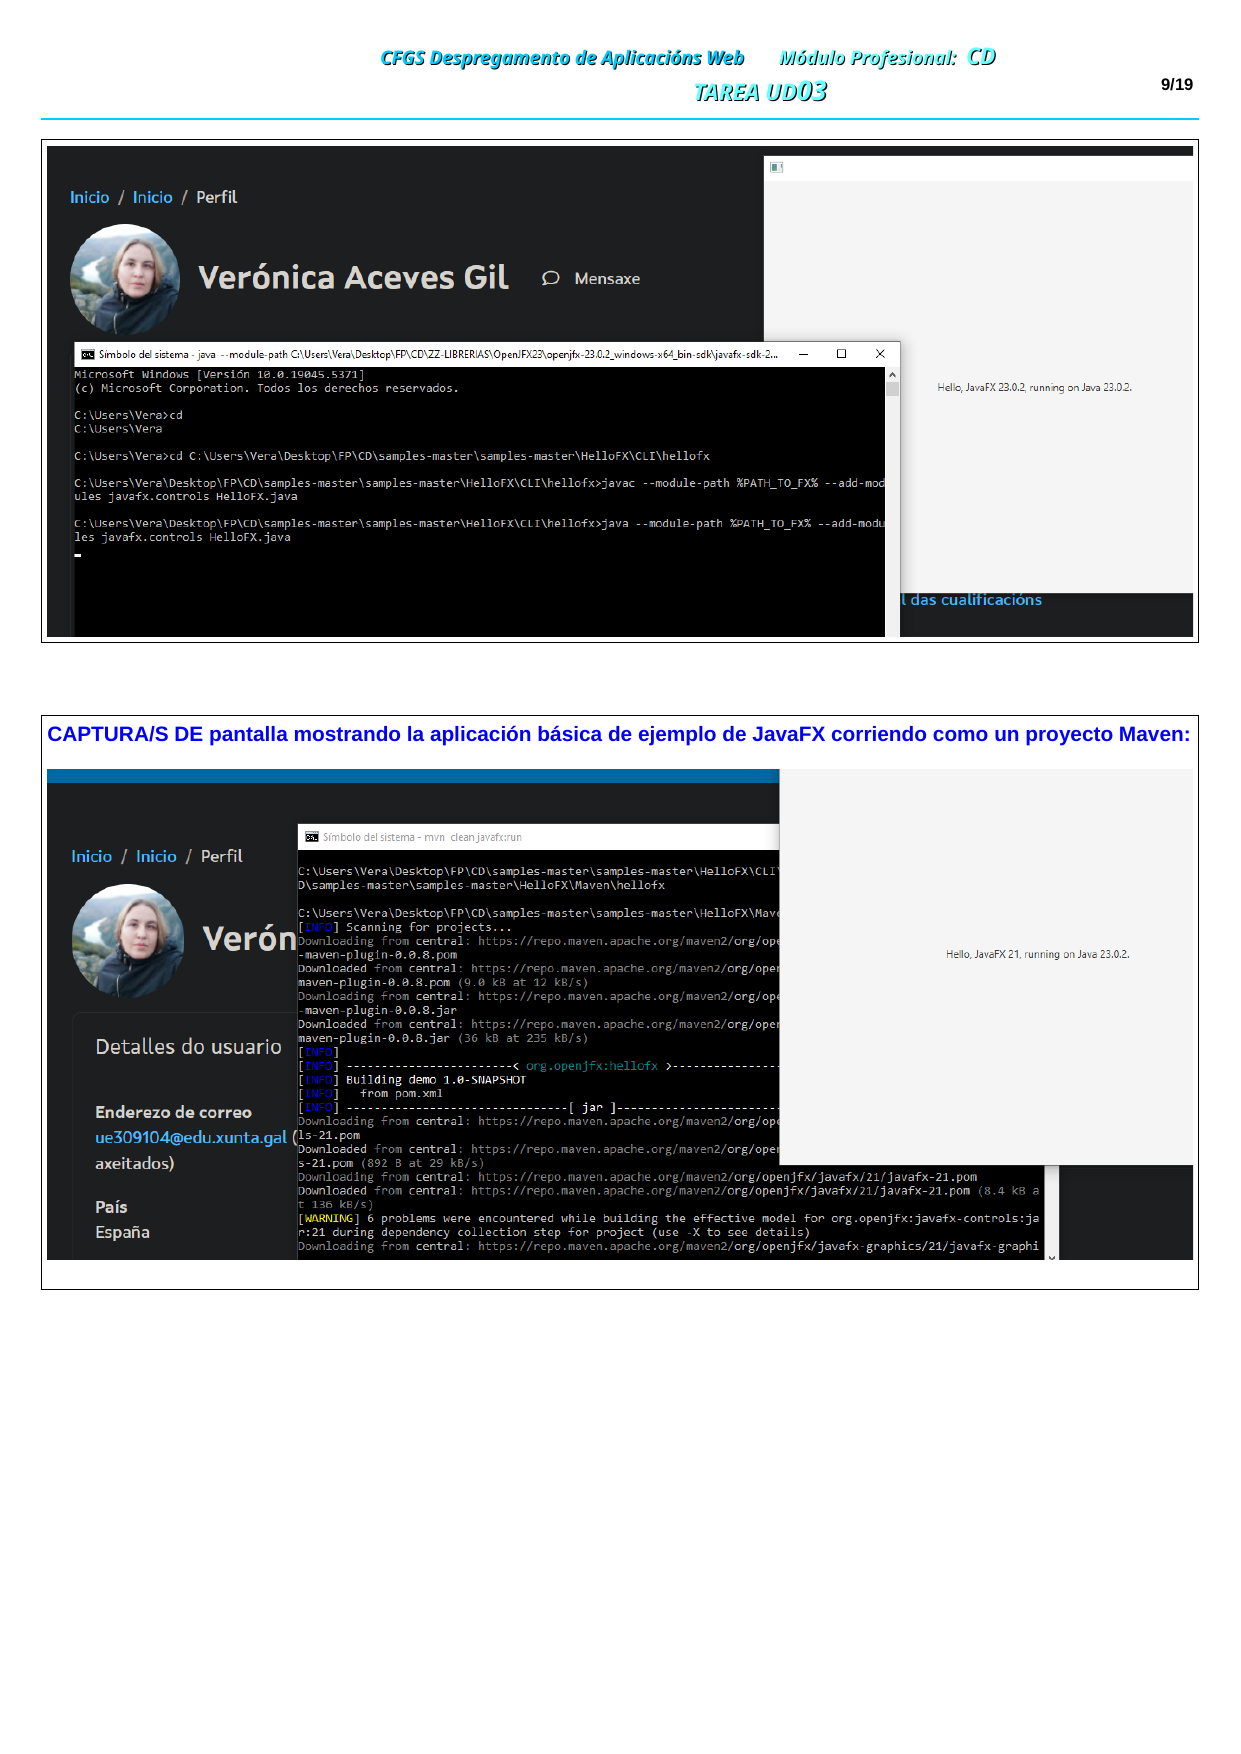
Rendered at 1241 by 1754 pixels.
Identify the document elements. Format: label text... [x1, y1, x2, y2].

table_header CAPTURA/S DE pantalla mostrando la aplicación básica de ejemplo de JavaFX corriendo como un proyecto Maven: [42, 716, 1198, 1289]
picture [47, 769, 1194, 1260]
table_header [42, 140, 1198, 642]
picture [47, 146, 1194, 637]
